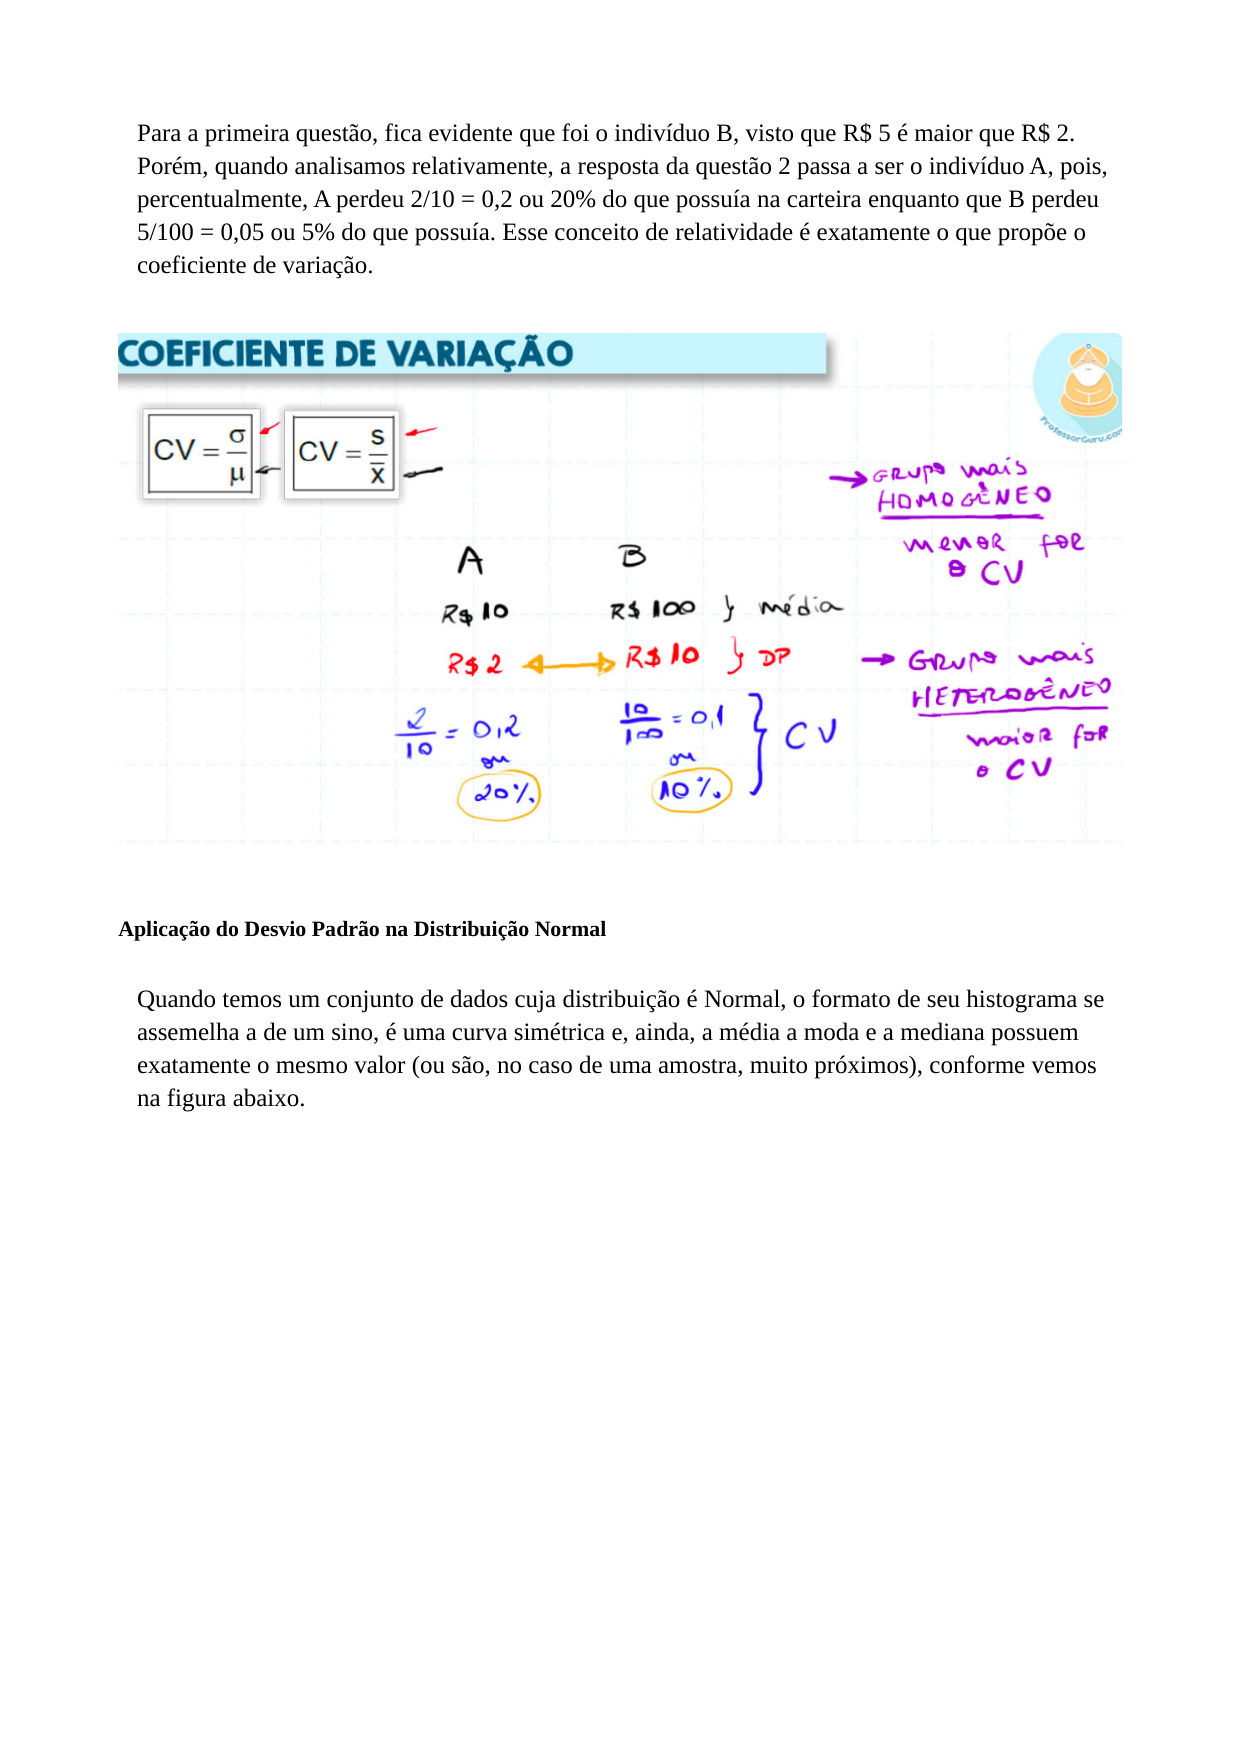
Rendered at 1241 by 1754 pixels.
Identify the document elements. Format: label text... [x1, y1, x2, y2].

picture [118, 333, 1123, 845]
text Quando temos um conjunto de dados cuja distribuição é Normal, o formato de seu histograma se assemelha a de um sino, é uma curva simétrica e, ainda, a média a moda e a mediana possuem exatamente o mesmo valor (ou são, no caso de uma amostra, muito próximos), conforme vemos na figura abaixo. [137, 984, 1122, 1111]
subtitle Aplicação do Desvio Padrão na Distribuição Normal [118, 916, 1122, 941]
text Para a primeira questão, fica evidente que foi o indivíduo B, visto que R$ 5 é maior que R$ 2. Porém, quando analisamos relativamente, a resposta da questão 2 passa a ser o indivíduo A, pois, percentualmente, A perdeu 2/10 = 0,2 ou 20% do que possuía na carteira enquanto que B perdeu 5/100 = 0,05 ou 5% do que possuía. Esse conceito de relatividade é exatamente o que propõe o coeficiente de variação. [137, 118, 1122, 279]
